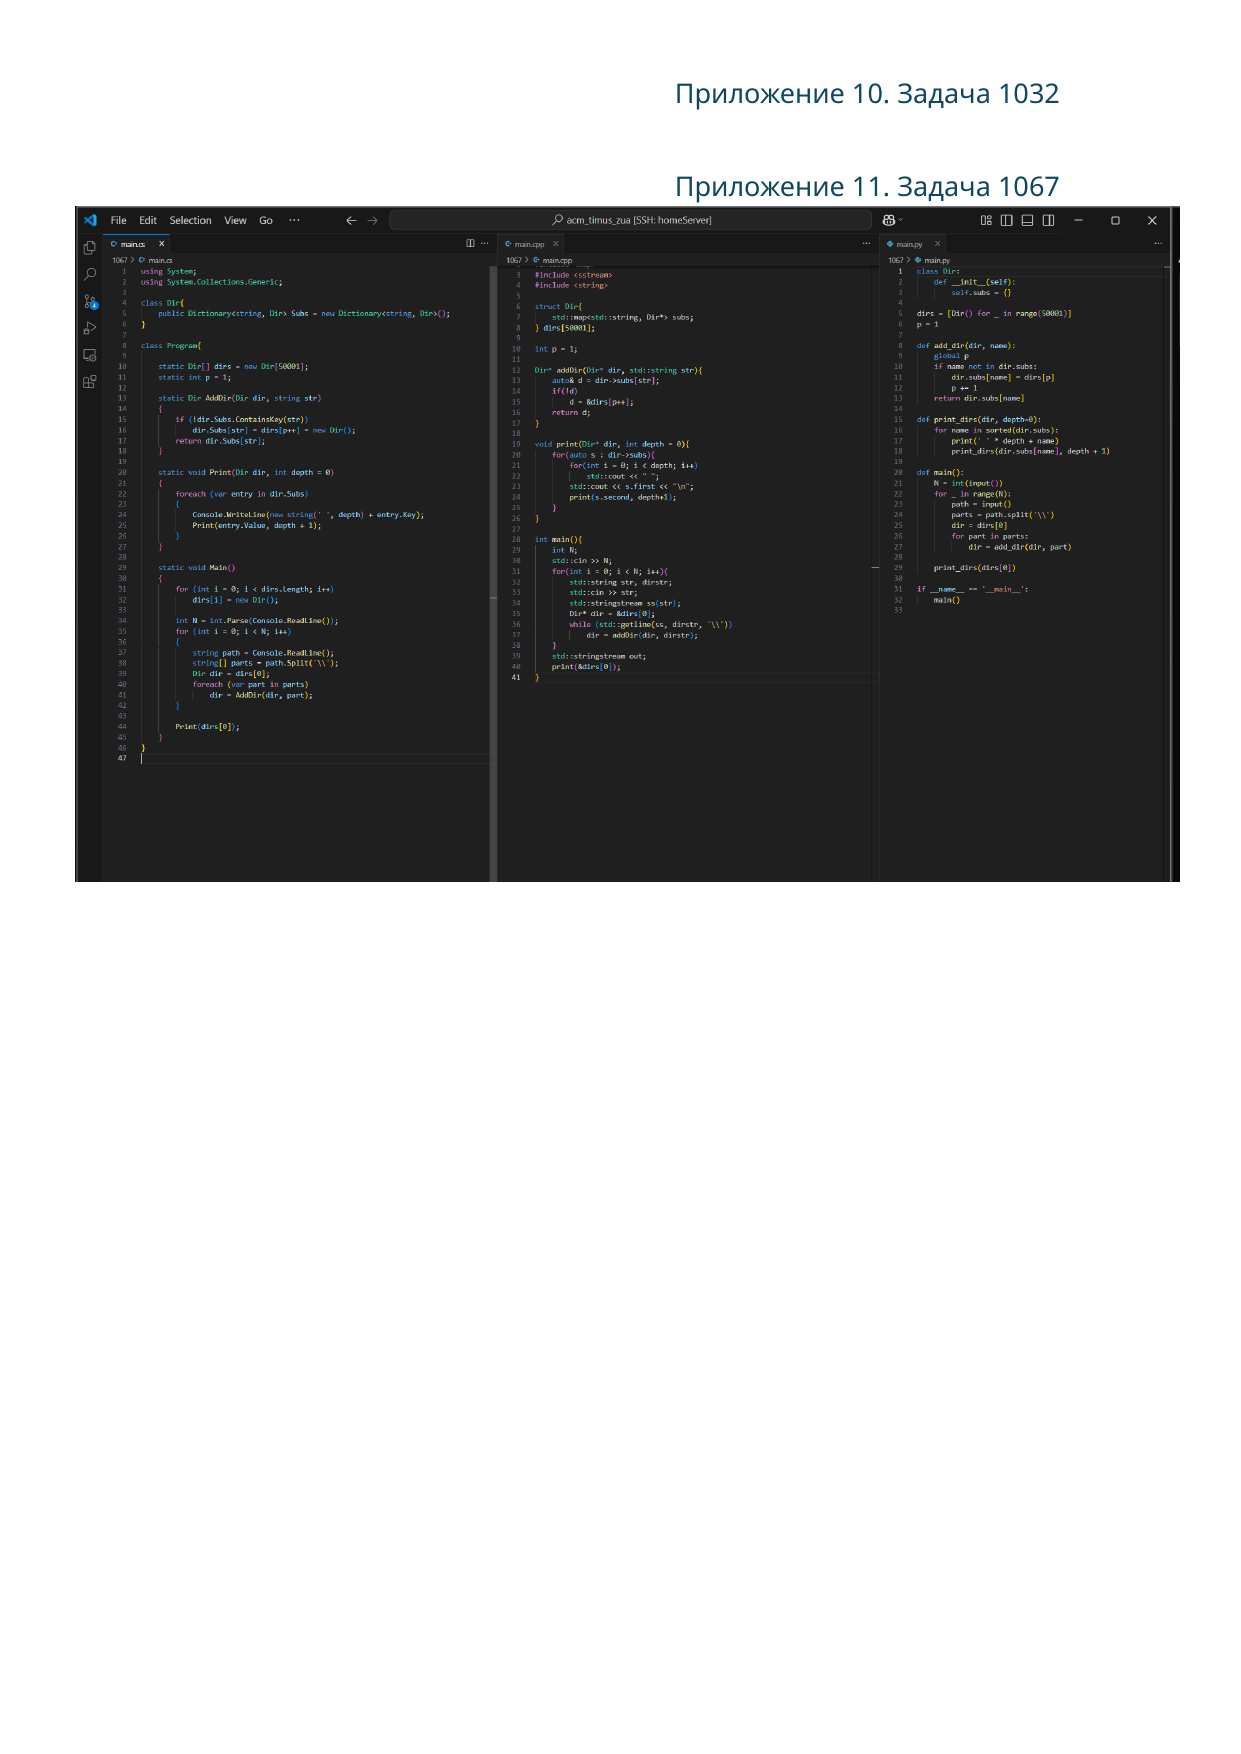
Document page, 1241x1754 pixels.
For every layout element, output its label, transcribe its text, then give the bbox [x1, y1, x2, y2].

subtitle Приложение 10. Задача 1032 [186, 75, 1060, 112]
subtitle Приложение 11. Задача 1067 [186, 167, 1060, 204]
